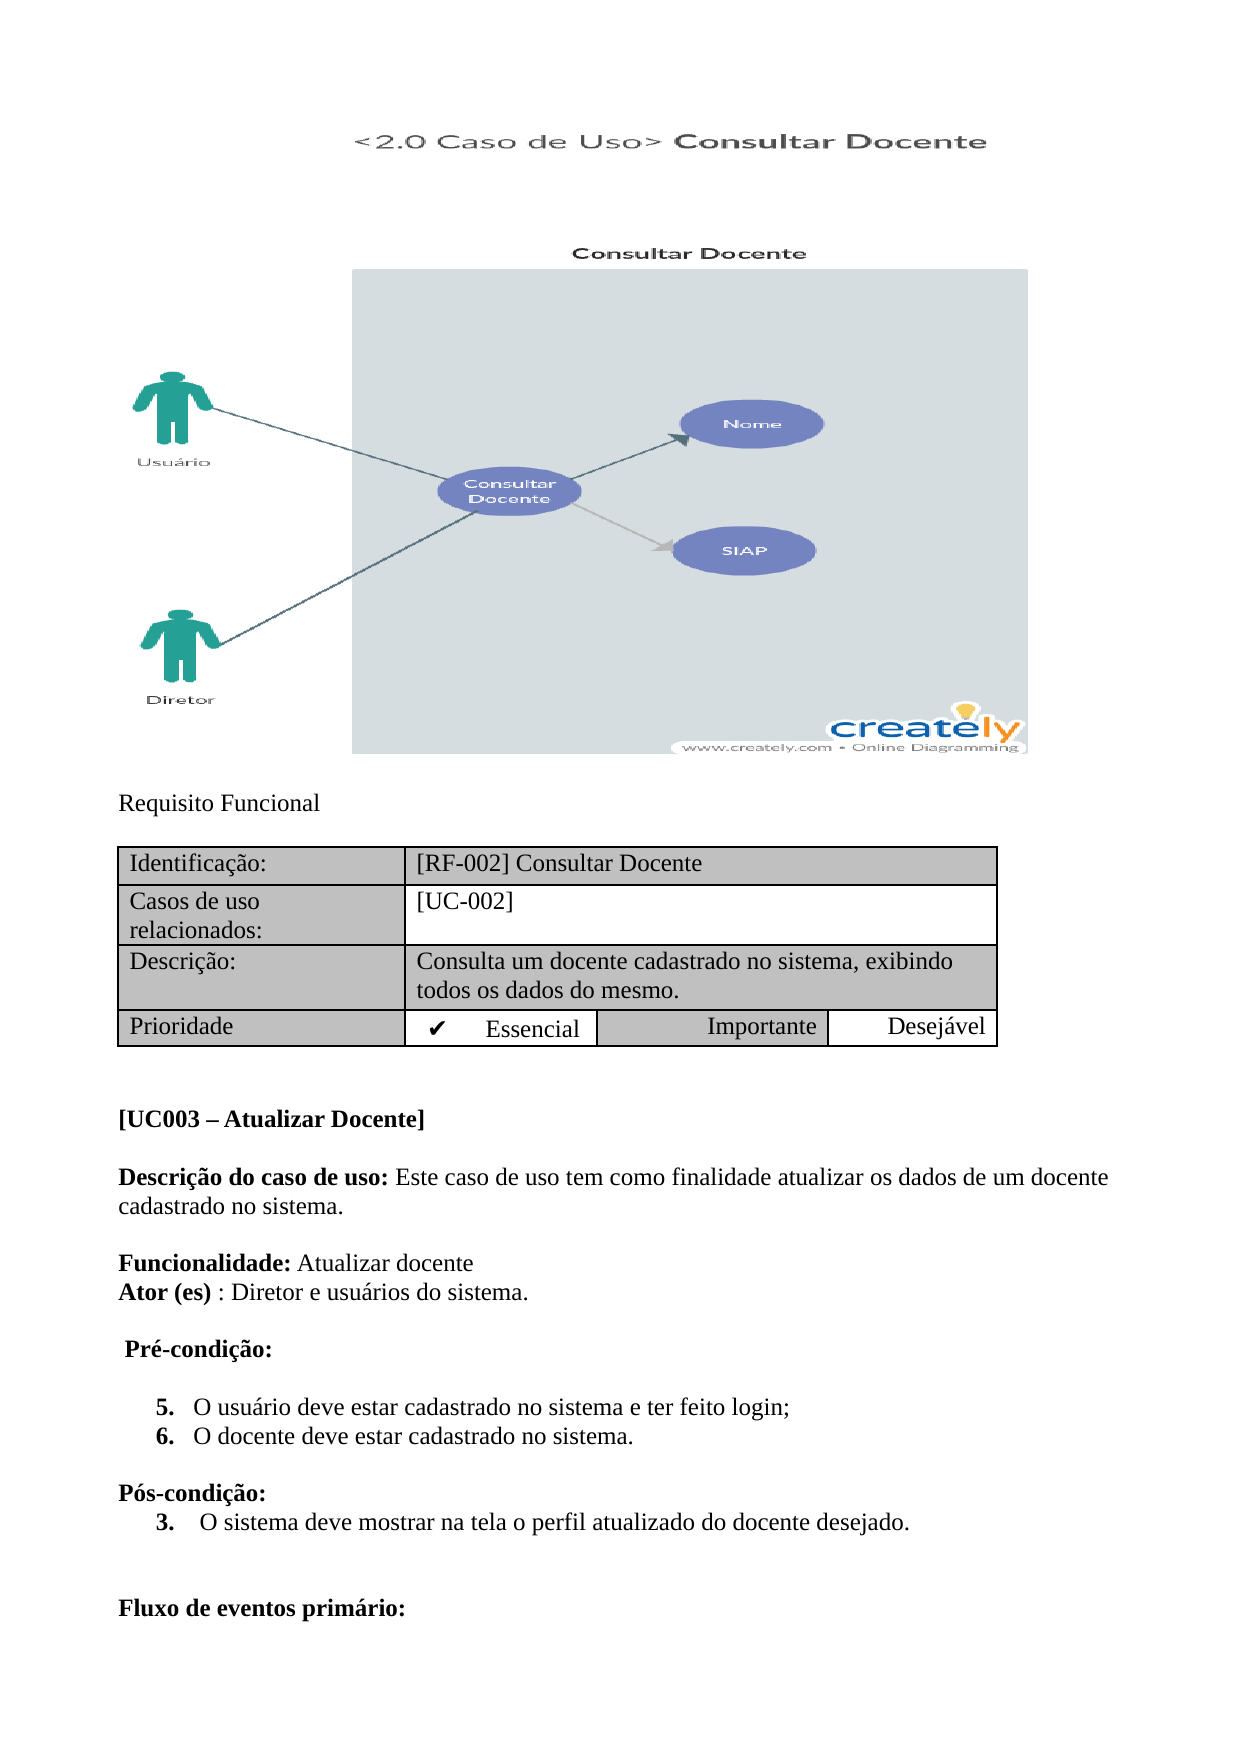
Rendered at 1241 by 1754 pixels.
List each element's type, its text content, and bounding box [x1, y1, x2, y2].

table_cell [UC-002] [406, 886, 996, 944]
table_cell Desejável [829, 1011, 996, 1045]
table_header [RF-002] Consultar Docente [406, 848, 996, 884]
list O sistema deve mostrar na tela o perfil atualizado do docente desejado. [156, 1507, 1122, 1536]
table_cell ✔ Essencial [406, 1011, 596, 1045]
table_cell Casos de uso relacionados: [119, 886, 404, 944]
table_cell Descrição: [119, 946, 404, 1009]
text Funcionalidade: Atualizar docente [118, 1248, 1122, 1277]
text [UC003 – Atualizar Docente] [118, 1104, 1122, 1133]
text Fluxo de eventos primário: [118, 1593, 1122, 1622]
table_header Identificação: [119, 848, 404, 884]
text Descrição do caso de uso: Este caso de uso tem como finalidade atualizar os dados de um docente cadastrado no sistema. [118, 1162, 1122, 1219]
table_cell Consulta um docente cadastrado no sistema, exibindo todos os dados do mesmo. [406, 946, 996, 1009]
text Pós-condição: [118, 1478, 1122, 1507]
text Pré-condição: [118, 1334, 1122, 1363]
text Requisito Funcional [118, 788, 1122, 817]
list O usuário deve estar cadastrado no sistema e ter feito login; [156, 1392, 1122, 1421]
text Ator (es) : Diretor e usuários do sistema. [118, 1277, 1122, 1306]
list O docente deve estar cadastrado no sistema. [156, 1421, 1122, 1449]
table_cell Importante [598, 1011, 827, 1045]
table_cell Prioridade [119, 1011, 404, 1045]
